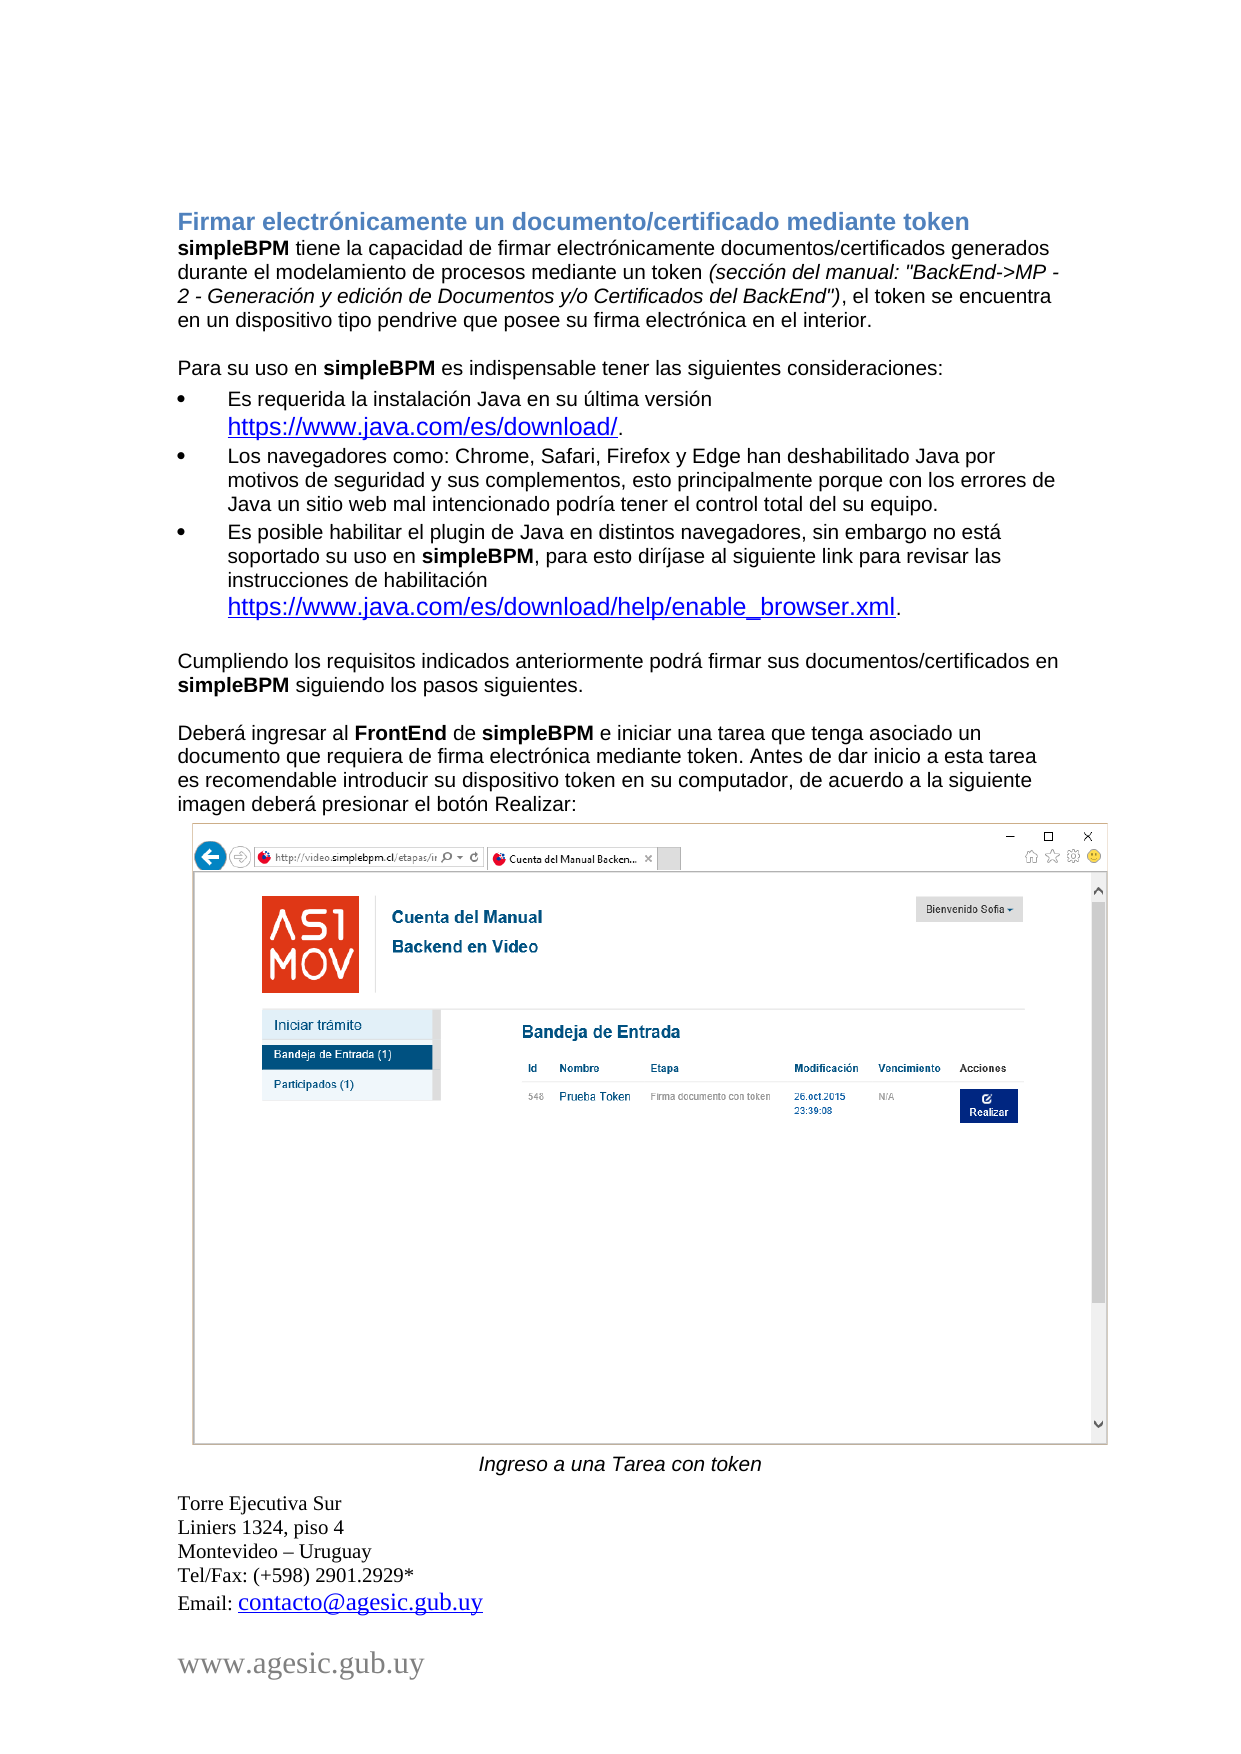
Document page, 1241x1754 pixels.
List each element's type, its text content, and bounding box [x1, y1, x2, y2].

subtitle Firmar electrónicamente un documento/certificado mediante token [177, 207, 1063, 236]
list Es posible habilitar el plugin de Java en distintos navegadores, sin embargo no está soportado su uso en simpleBPM, para esto diríjase al siguiente link para revisar las instrucciones de habilitación https://www.java.com/es/download/help/enable_browser.xml. [177, 520, 1063, 621]
text Ingreso a una Tarea con token [177, 1452, 1063, 1476]
list Es requerida la instalación Java en su última versión https://www.java.com/es/download/. [177, 383, 1063, 441]
text Deberá ingresar al FrontEnd de simpleBPM e iniciar una tarea que tenga asociado un documento que requiera de firma electrónica mediante token. Antes de dar inicio a esta tarea es recomendable introducir su dispositivo token en su computador, de acuerdo a la siguiente imagen deberá presionar el botón Realizar: [177, 720, 1063, 816]
text Para su uso en simpleBPM es indispensable tener las siguientes consideraciones: [177, 355, 1063, 379]
list Los navegadores como: Chrome, Safari, Firefox y Edge han deshabilitado Java por motivos de seguridad y sus complementos, esto principalmente porque con los errores de Java un sitio web mal intencionado podría tener el control total del su equipo. [177, 444, 1063, 516]
text simpleBPM tiene la capacidad de firmar electrónicamente documentos/certificados generados durante el modelamiento de procesos mediante un token (sección del manual: "BackEnd->MP - 2 - Generación y edición de Documentos y/o Certificados del BackEnd"), el token se encuentra en un dispositivo tipo pendrive que posee su firma electrónica en el interior. [177, 236, 1063, 331]
picture [192, 823, 1108, 1445]
text Cumpliendo los requisitos indicados anteriormente podrá firmar sus documentos/certificados en simpleBPM siguiendo los pasos siguientes. [177, 648, 1063, 696]
